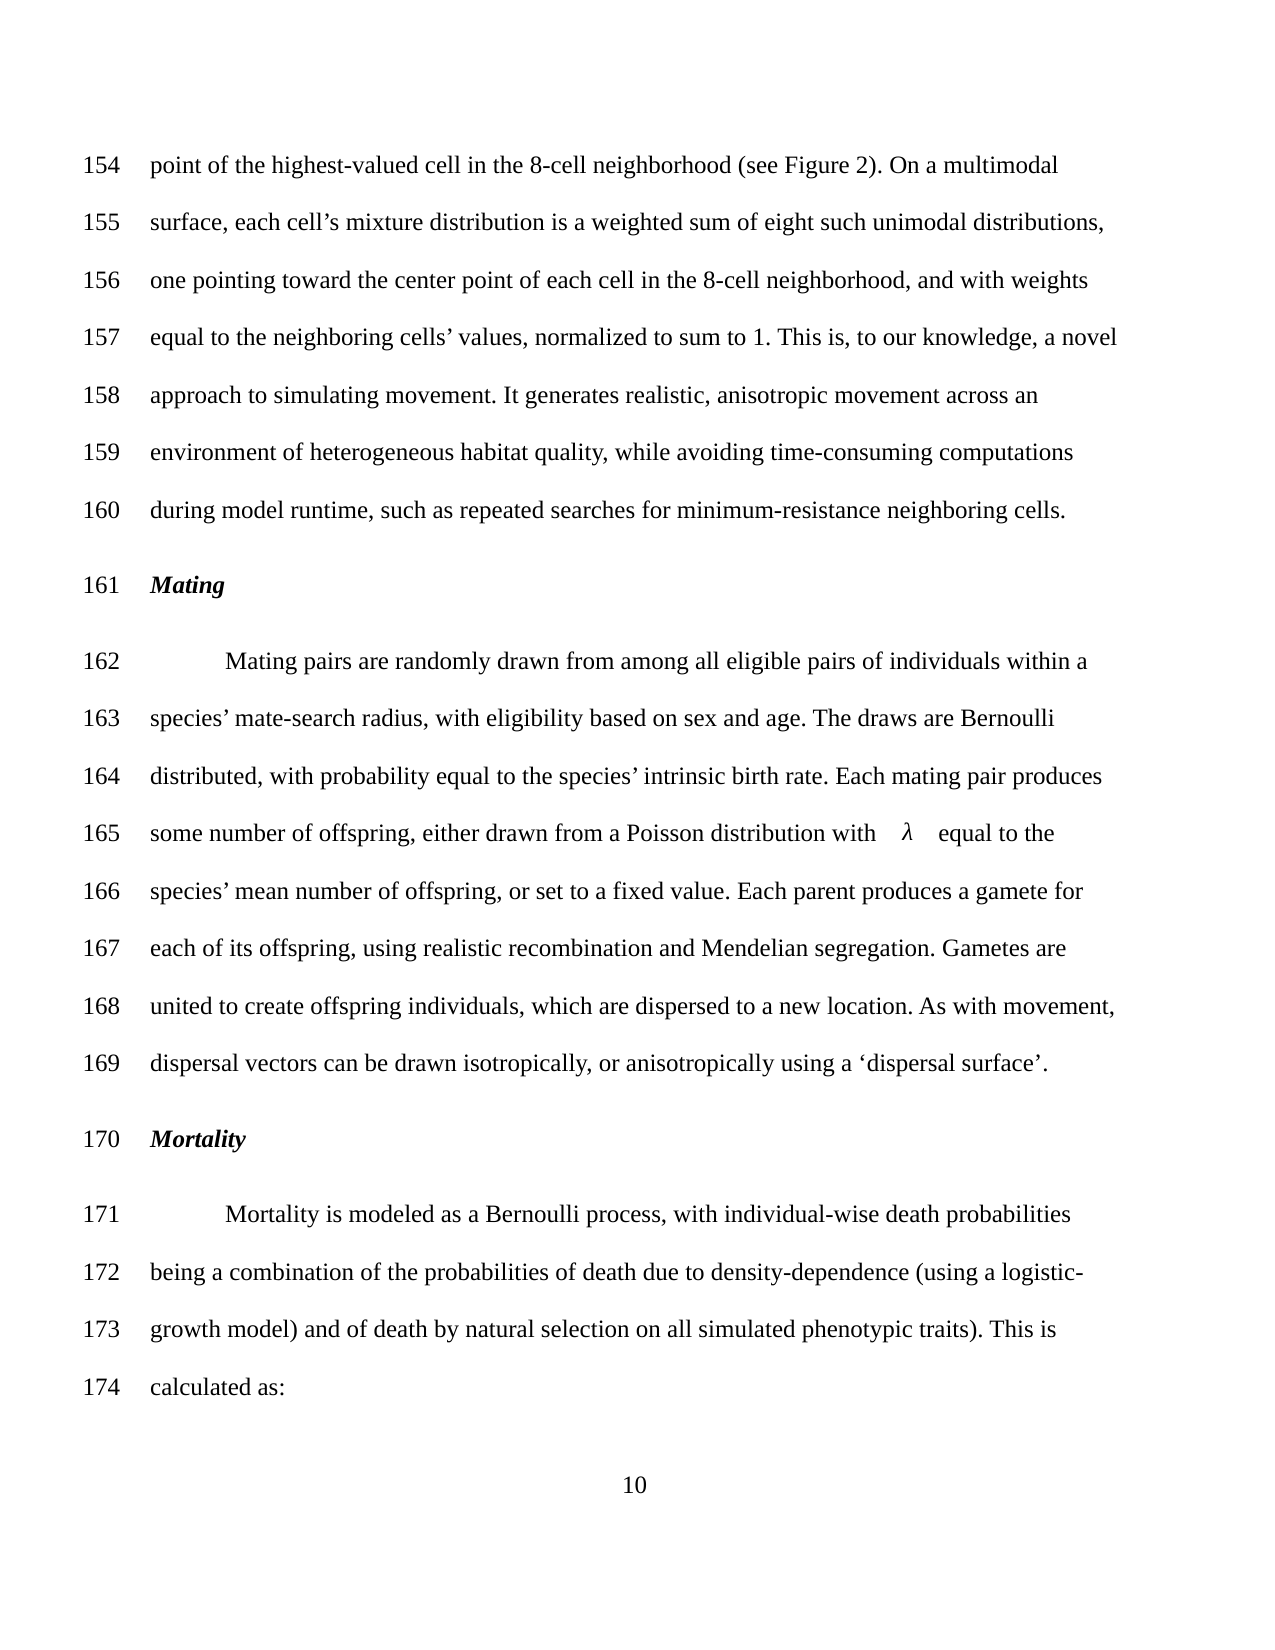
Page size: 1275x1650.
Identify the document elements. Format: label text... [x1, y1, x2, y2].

text Mating pairs are randomly drawn from among all eligible pairs of individuals within a species’ mate-search radius, with eligibility based on sex and age. The draws are Bernoulli distributed, with probability equal to the species’ intrinsic birth rate. Each mating pair produces some number of offspring, either drawn from a Poisson distribution with equal to the species’ mean number of offspring, or set to a fixed value. Each parent produces a gamete for each of its offspring, using realistic recombination and Mendelian segregation. Gametes are united to create offspring individuals, which are dispersed to a new location. As with movement, dispersal vectors can be drawn isotropically, or anisotropically using a ‘dispersal surface’. [150, 646, 1125, 1077]
text Mating [150, 570, 1125, 599]
text point of the highest-valued cell in the 8-cell neighborhood (see Figure 2). On a multimodal surface, each cell’s mixture distribution is a weighted sum of eight such unimodal distributions, one pointing toward the center point of each cell in the 8-cell neighborhood, and with weights equal to the neighboring cells’ values, normalized to sum to 1. This is, to our knowledge, a novel approach to simulating movement. It generates realistic, anisotropic movement across an environment of heterogeneous habitat quality, while avoiding time-consuming computations during model runtime, such as repeated searches for minimum-resistance neighboring cells. [150, 150, 1125, 524]
text Mortality [150, 1124, 1125, 1152]
text Mortality is modeled as a Bernoulli process, with individual-wise death probabilities being a combination of the probabilities of death due to density-dependence (using a logistic-growth model) and of death by natural selection on all simulated phenotypic traits). This is calculated as: [150, 1199, 1125, 1400]
